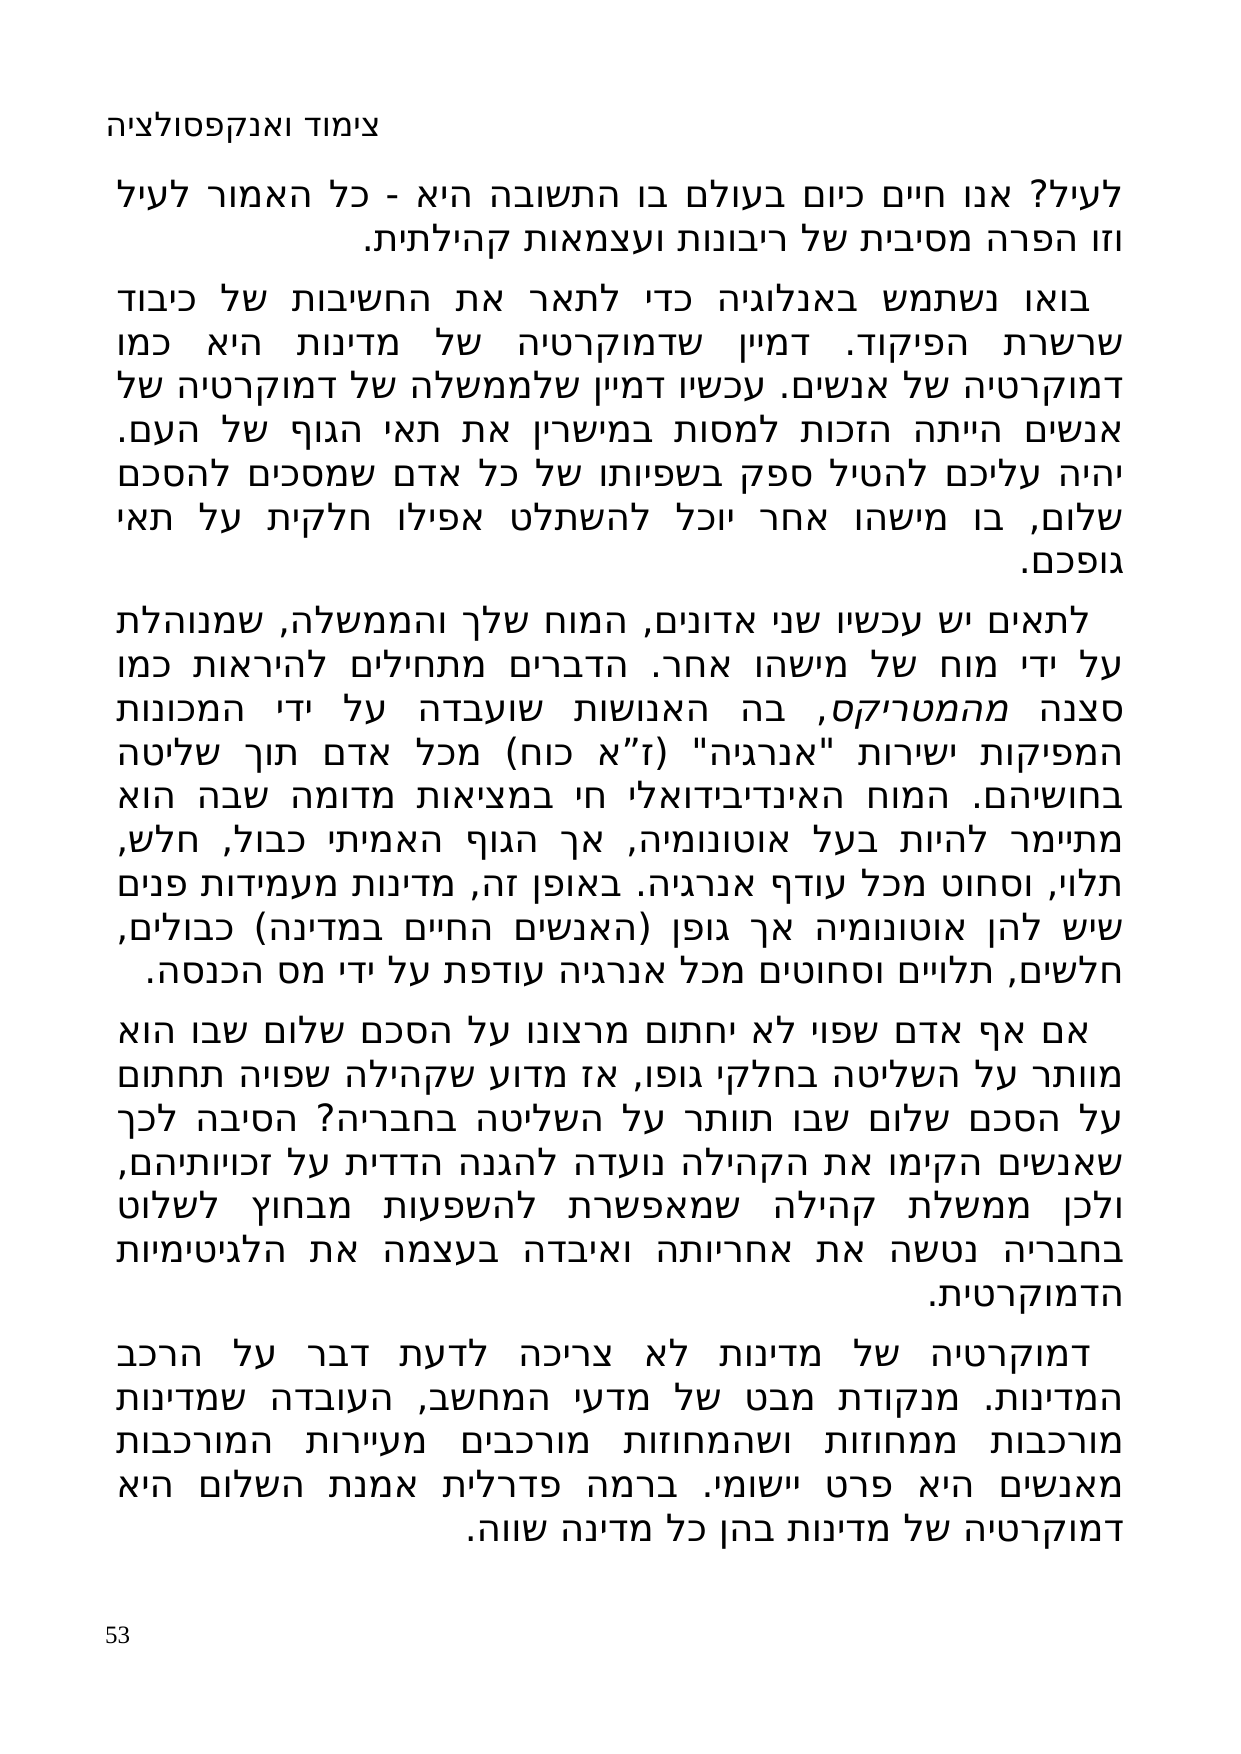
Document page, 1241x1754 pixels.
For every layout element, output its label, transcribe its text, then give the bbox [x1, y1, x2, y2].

text דמוקרטיה של מדינות לא צריכה לדעת דבר על הרכב המדינות. מנקודת מבט של מדעי המחשב, העובדה שמדינות מורכבות ממחוזות ושהמחוזות מורכבים מעיירות המורכבות מאנשים היא פרט יישומי. ברמה פדרלית אמנת השלום היא דמוקרטיה של מדינות בהן כל מדינה שווה. [116, 1331, 1124, 1550]
text אם אף אדם שפוי לא יחתום מרצונו על הסכם שלום שבו הוא מוותר על השליטה בחלקי גופו, אז מדוע שקהילה שפויה תחתום על הסכם שלום שבו תוותר על השליטה בחבריה? הסיבה לכך שאנשים הקימו את הקהילה נועדה להגנה הדדית על זכויותיהם, ולכן ממשלת קהילה שמאפשרת להשפעות מבחוץ לשלוט בחבריה נטשה את אחריותה ואיבדה בעצמה את הלגיטימיות הדמוקרטית. [116, 1009, 1124, 1315]
text בואו נשתמש באנלוגיה כדי לתאר את החשיבות של כיבוד שרשרת הפיקוד. דמיין שדמוקרטיה של מדינות היא כמו דמוקרטיה של אנשים. עכשיו דמיין שלממשלה של דמוקרטיה של אנשים הייתה הזכות למסות במישרין את תאי הגוף של העם. יהיה עליכם להטיל ספק בשפיותו של כל אדם שמסכים להסכם שלום, בו מישהו אחר יוכל להשתלט אפילו חלקית על תאי גופכם. [116, 276, 1124, 582]
text לתאים יש עכשיו שני אדונים, המוח שלך והממשלה, שמנוהלת על ידי מוח של מישהו אחר. הדברים מתחילים להיראות כמו סצנה מהמטריקס, בה האנושות שועבדה על ידי המכונות המפיקות ישירות "אנרגיה" (ז”א כוח) מכל אדם תוך שליטה בחושיהם. המוח האינדיבידואלי חי במציאות מדומה שבה הוא מתיימר להיות בעל אוטונומיה, אך הגוף האמיתי כבול, חלש, תלוי, וסחוט מכל עודף אנרגיה. באופן זה, מדינות מעמידות פנים שיש להן אוטונומיה אך גופן (האנשים החיים במדינה) כבולים, חלשים, תלויים וסחוטים מכל אנרגיה עודפת על ידי מס הכנסה. [116, 599, 1124, 992]
text לעיל? אנו חיים כיום בעולם בו התשובה היא - כל האמור לעיל וזו הפרה מסיבית של ריבונות ועצמאות קהילתית. [116, 172, 1124, 260]
